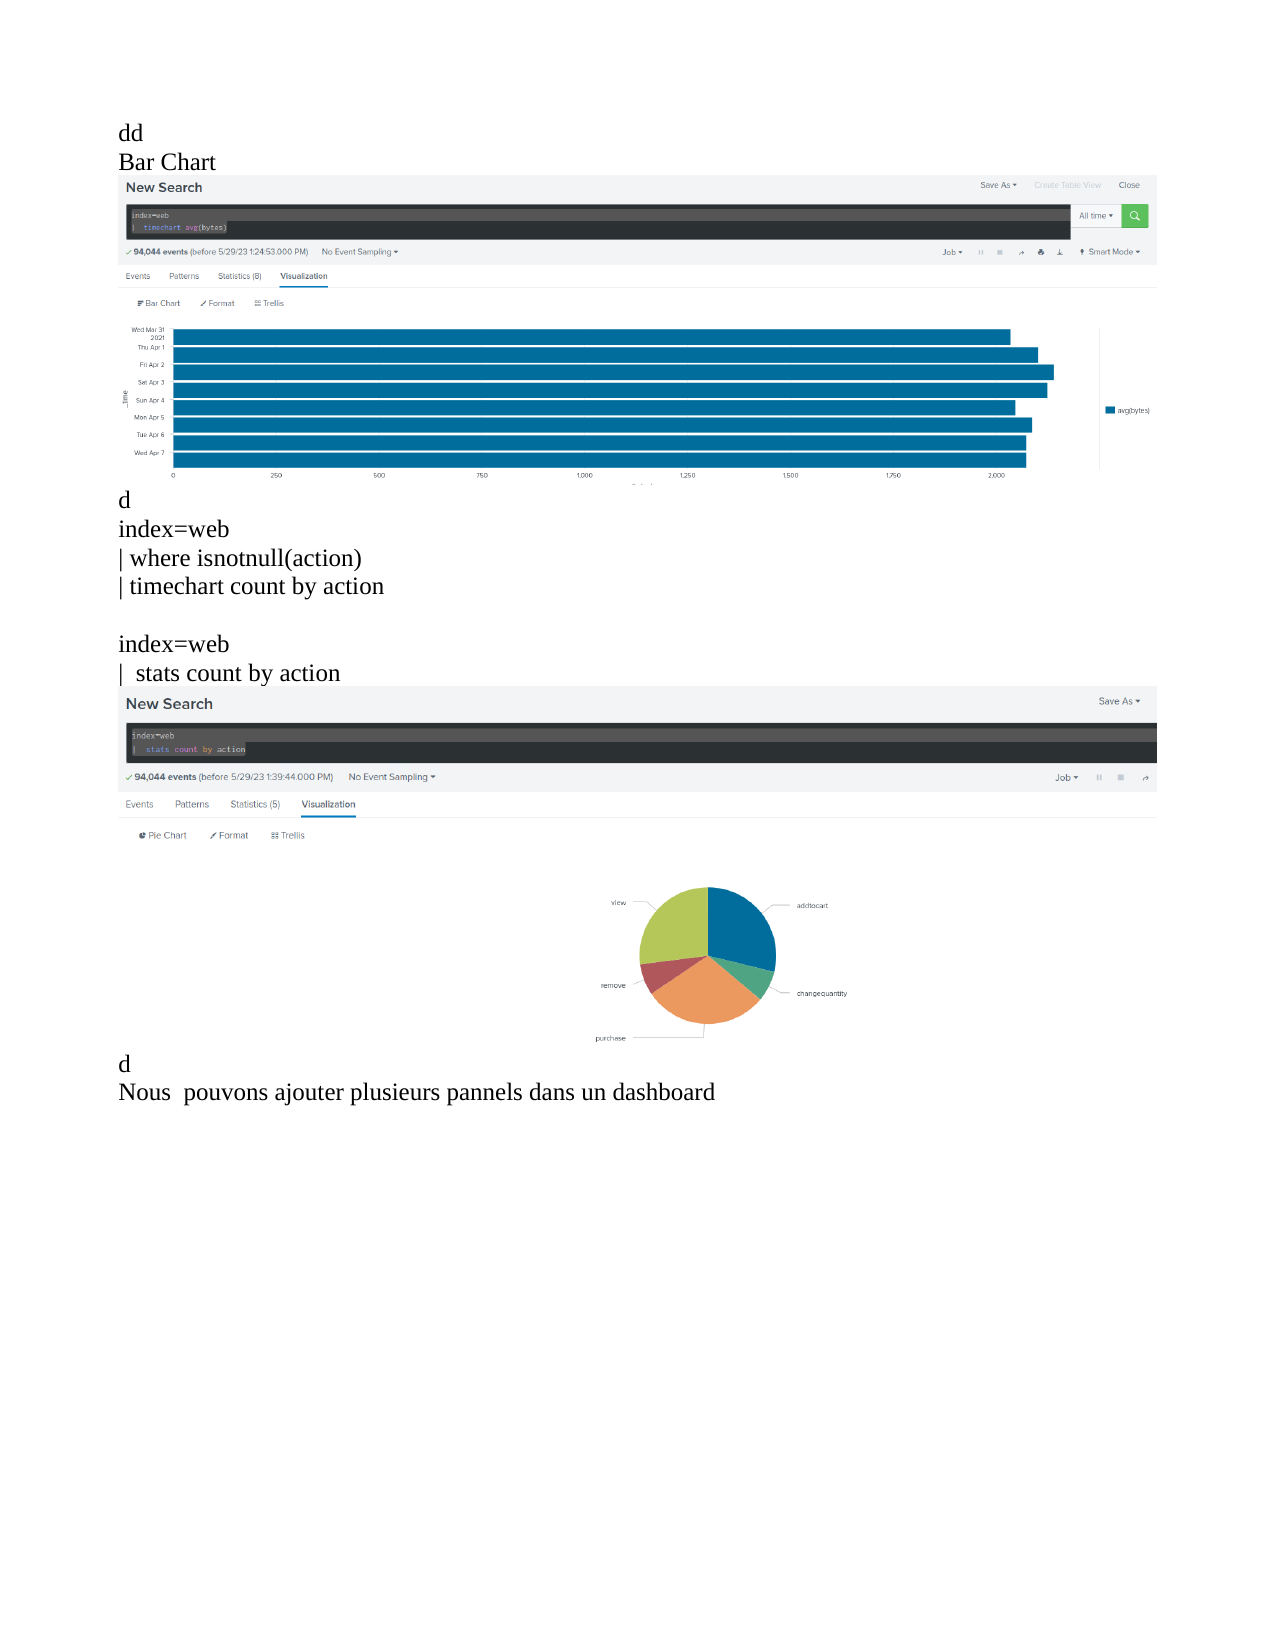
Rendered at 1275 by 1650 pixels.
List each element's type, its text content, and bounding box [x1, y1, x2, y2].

text | timechart count by action [118, 571, 1157, 600]
text Nous pouvons ajouter plusieurs pannels dans un dashboard [118, 1077, 1157, 1106]
picture [118, 686, 1157, 1049]
text dd [118, 118, 1157, 147]
text index=web [118, 629, 1157, 658]
picture [118, 175, 1157, 485]
text | stats count by action [118, 658, 1157, 686]
text d [118, 1049, 1157, 1077]
text index=web [118, 514, 1157, 543]
text Bar Chart [118, 147, 1157, 175]
text | where isnotnull(action) [118, 543, 1157, 571]
text d [118, 485, 1157, 514]
